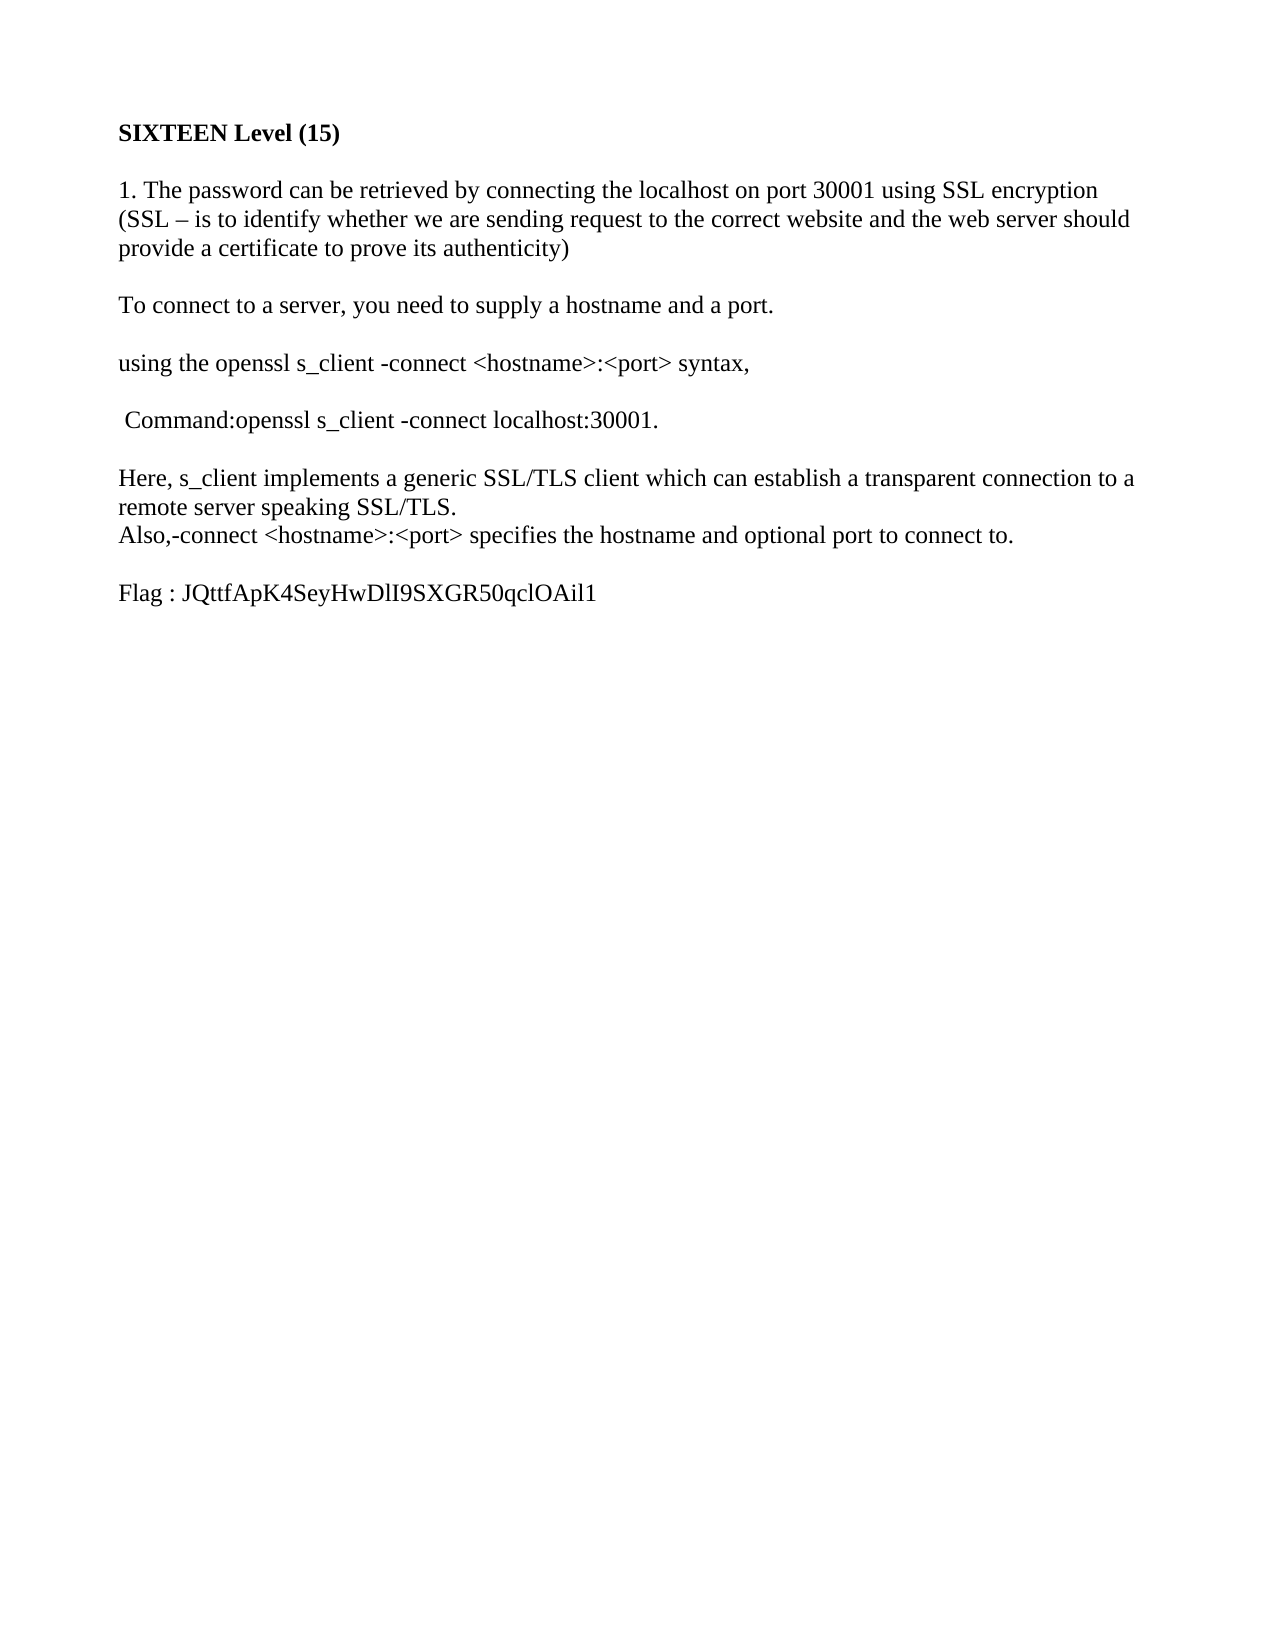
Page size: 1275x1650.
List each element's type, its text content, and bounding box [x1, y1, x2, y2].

text Also,-connect <hostname>:<port> specifies the hostname and optional port to connect to. [118, 521, 1157, 549]
text Here, s_client implements a generic SSL/TLS client which can establish a transparent connection to a remote server speaking SSL/TLS. [118, 463, 1157, 521]
text Command:openssl s_client -connect localhost:30001. [118, 406, 1157, 434]
text 1. The password can be retrieved by connecting the localhost on port 30001 using SSL encryption [118, 176, 1157, 204]
text using the openssl s_client -connect <hostname>:<port> syntax, [118, 348, 1157, 377]
text SIXTEEN Level (15) [118, 118, 1157, 147]
text Flag : JQttfApK4SeyHwDlI9SXGR50qclOAil1 [118, 578, 1157, 607]
text To connect to a server, you need to supply a hostname and a port. [118, 291, 1157, 319]
text (SSL – is to identify whether we are sending request to the correct website and the web server should provide a certificate to prove its authenticity) [118, 204, 1157, 262]
